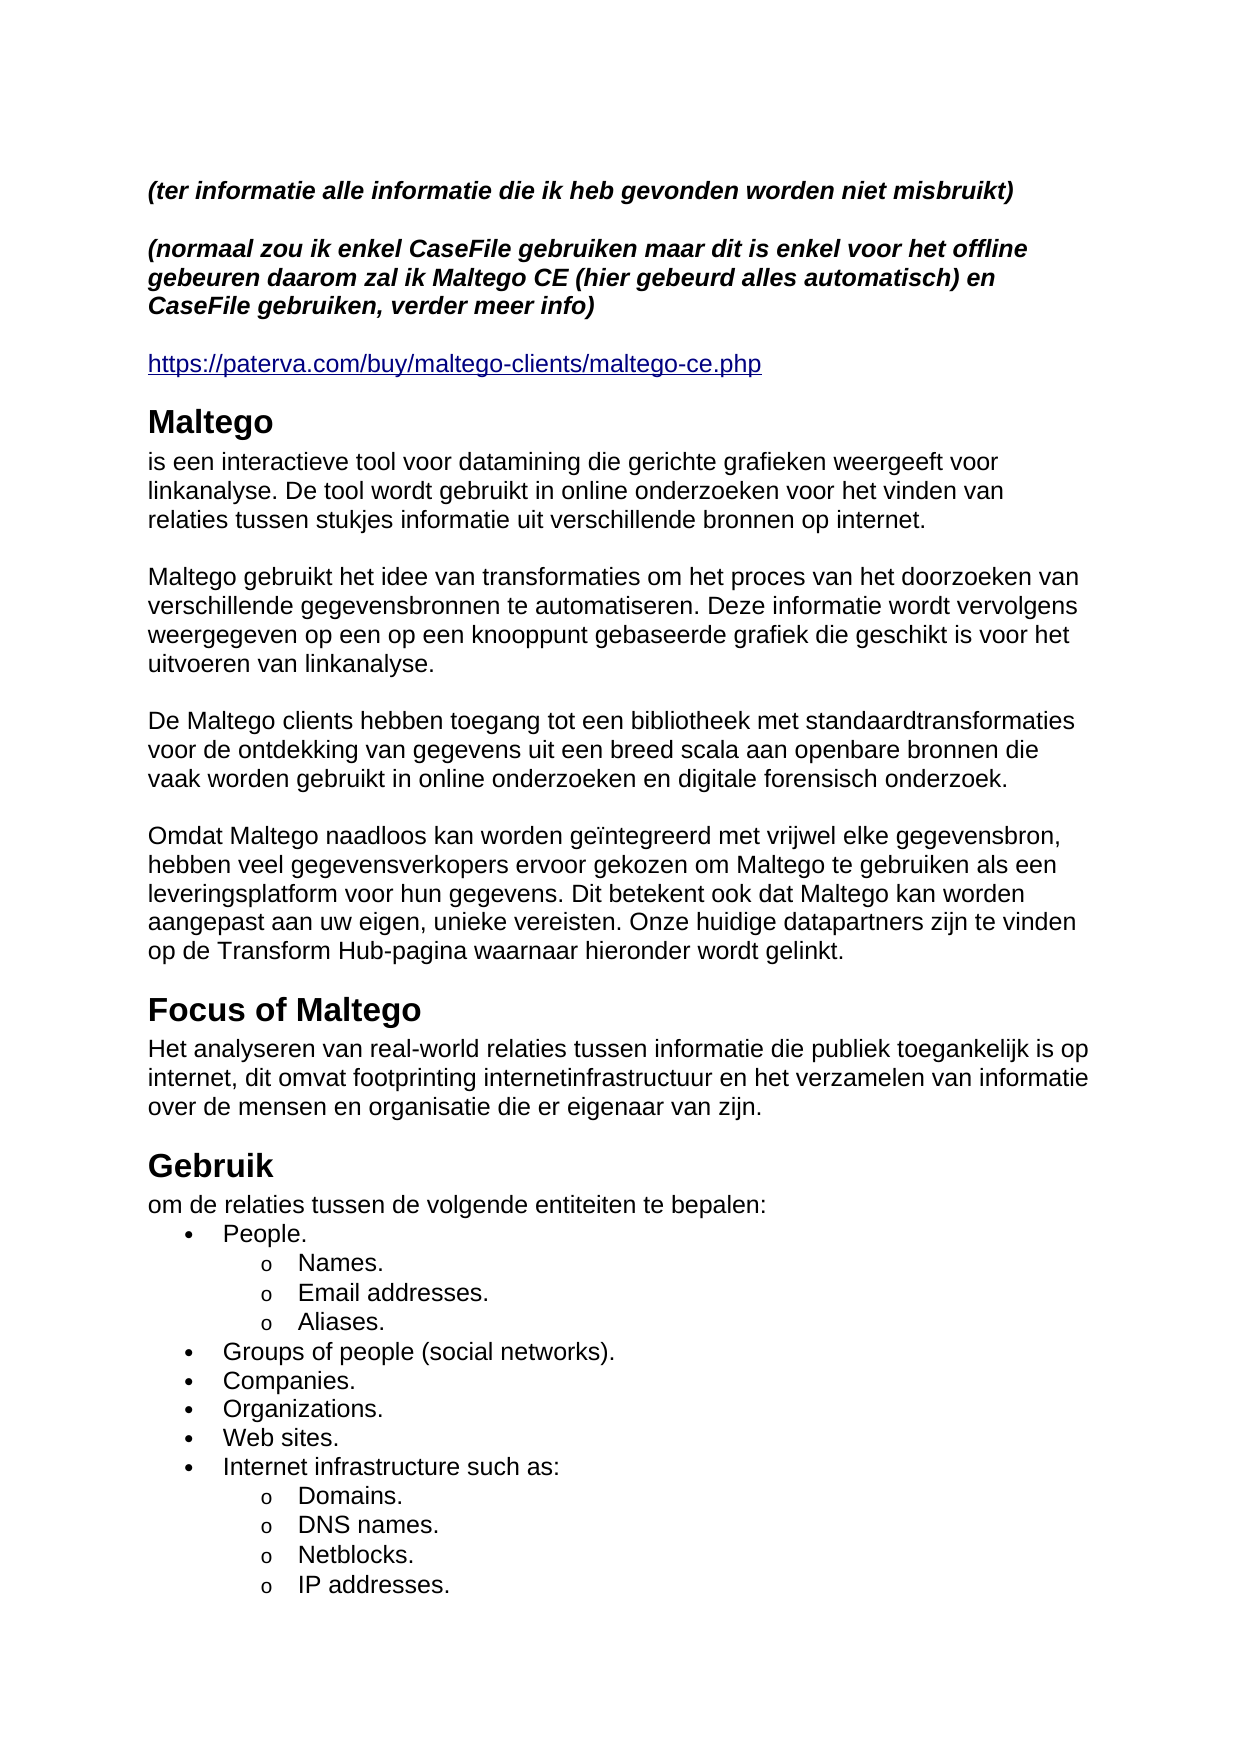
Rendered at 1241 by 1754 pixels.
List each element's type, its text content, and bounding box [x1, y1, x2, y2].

list Web sites. [185, 1423, 1093, 1452]
list IP addresses. [260, 1570, 1093, 1599]
list Netblocks. [260, 1540, 1093, 1570]
text De Maltego clients hebben toegang tot een bibliotheek met standaardtransformaties voor de ontdekking van gegevens uit een breed scala aan openbare bronnen die vaak worden gebruikt in online onderzoeken en digitale forensisch onderzoek. [148, 706, 1093, 792]
list Aliases. [260, 1307, 1093, 1337]
list Groups of people (social networks). [185, 1337, 1093, 1366]
list People. [185, 1219, 1093, 1248]
text Het analyseren van real-world relaties tussen informatie die publiek toegankelijk is op internet, dit omvat footprinting internetinfrastructuur en het verzamelen van informatie over de mensen en organisatie die er eigenaar van zijn. [148, 1034, 1093, 1121]
list Names. [260, 1248, 1093, 1278]
list Email addresses. [260, 1278, 1093, 1307]
list Organizations. [185, 1394, 1093, 1423]
text Maltego gebruikt het idee van transformaties om het proces van het doorzoeken van verschillende gegevensbronnen te automatiseren. Deze informatie wordt vervolgens weergegeven op een op een knooppunt gebaseerde grafiek die geschikt is voor het uitvoeren van linkanalyse. [148, 562, 1093, 677]
text om de relaties tussen de volgende entiteiten te bepalen: [148, 1190, 1093, 1219]
subtitle Focus of Maltego [148, 990, 1093, 1028]
list Companies. [185, 1366, 1093, 1394]
list DNS names. [260, 1510, 1093, 1540]
text https://paterva.com/buy/maltego-clients/maltego-ce.php [148, 349, 1093, 378]
text (ter informatie alle informatie die ik heb gevonden worden niet misbruikt) [148, 176, 1093, 205]
subtitle Gebruik [148, 1146, 1093, 1184]
text Omdat Maltego naadloos kan worden geïntegreerd met vrijwel elke gegevensbron, hebben veel gegevensverkopers ervoor gekozen om Maltego te gebruiken als een leveringsplatform voor hun gegevens. Dit betekent ook dat Maltego kan worden aangepast aan uw eigen, unieke vereisten. Onze huidige datapartners zijn te vinden op de Transform Hub-pagina waarnaar hieronder wordt gelinkt. [148, 821, 1093, 965]
subtitle Maltego [148, 403, 1093, 441]
list Internet infrastructure such as: [185, 1452, 1093, 1481]
text (normaal zou ik enkel CaseFile gebruiken maar dit is enkel voor het offline gebeuren daarom zal ik Maltego CE (hier gebeurd alles automatisch) en CaseFile gebruiken, verder meer info) [148, 234, 1093, 320]
list Domains. [260, 1481, 1093, 1510]
text is een interactieve tool voor datamining die gerichte grafieken weergeeft voor linkanalyse. De tool wordt gebruikt in online onderzoeken voor het vinden van relaties tussen stukjes informatie uit verschillende bronnen op internet. [148, 447, 1093, 533]
